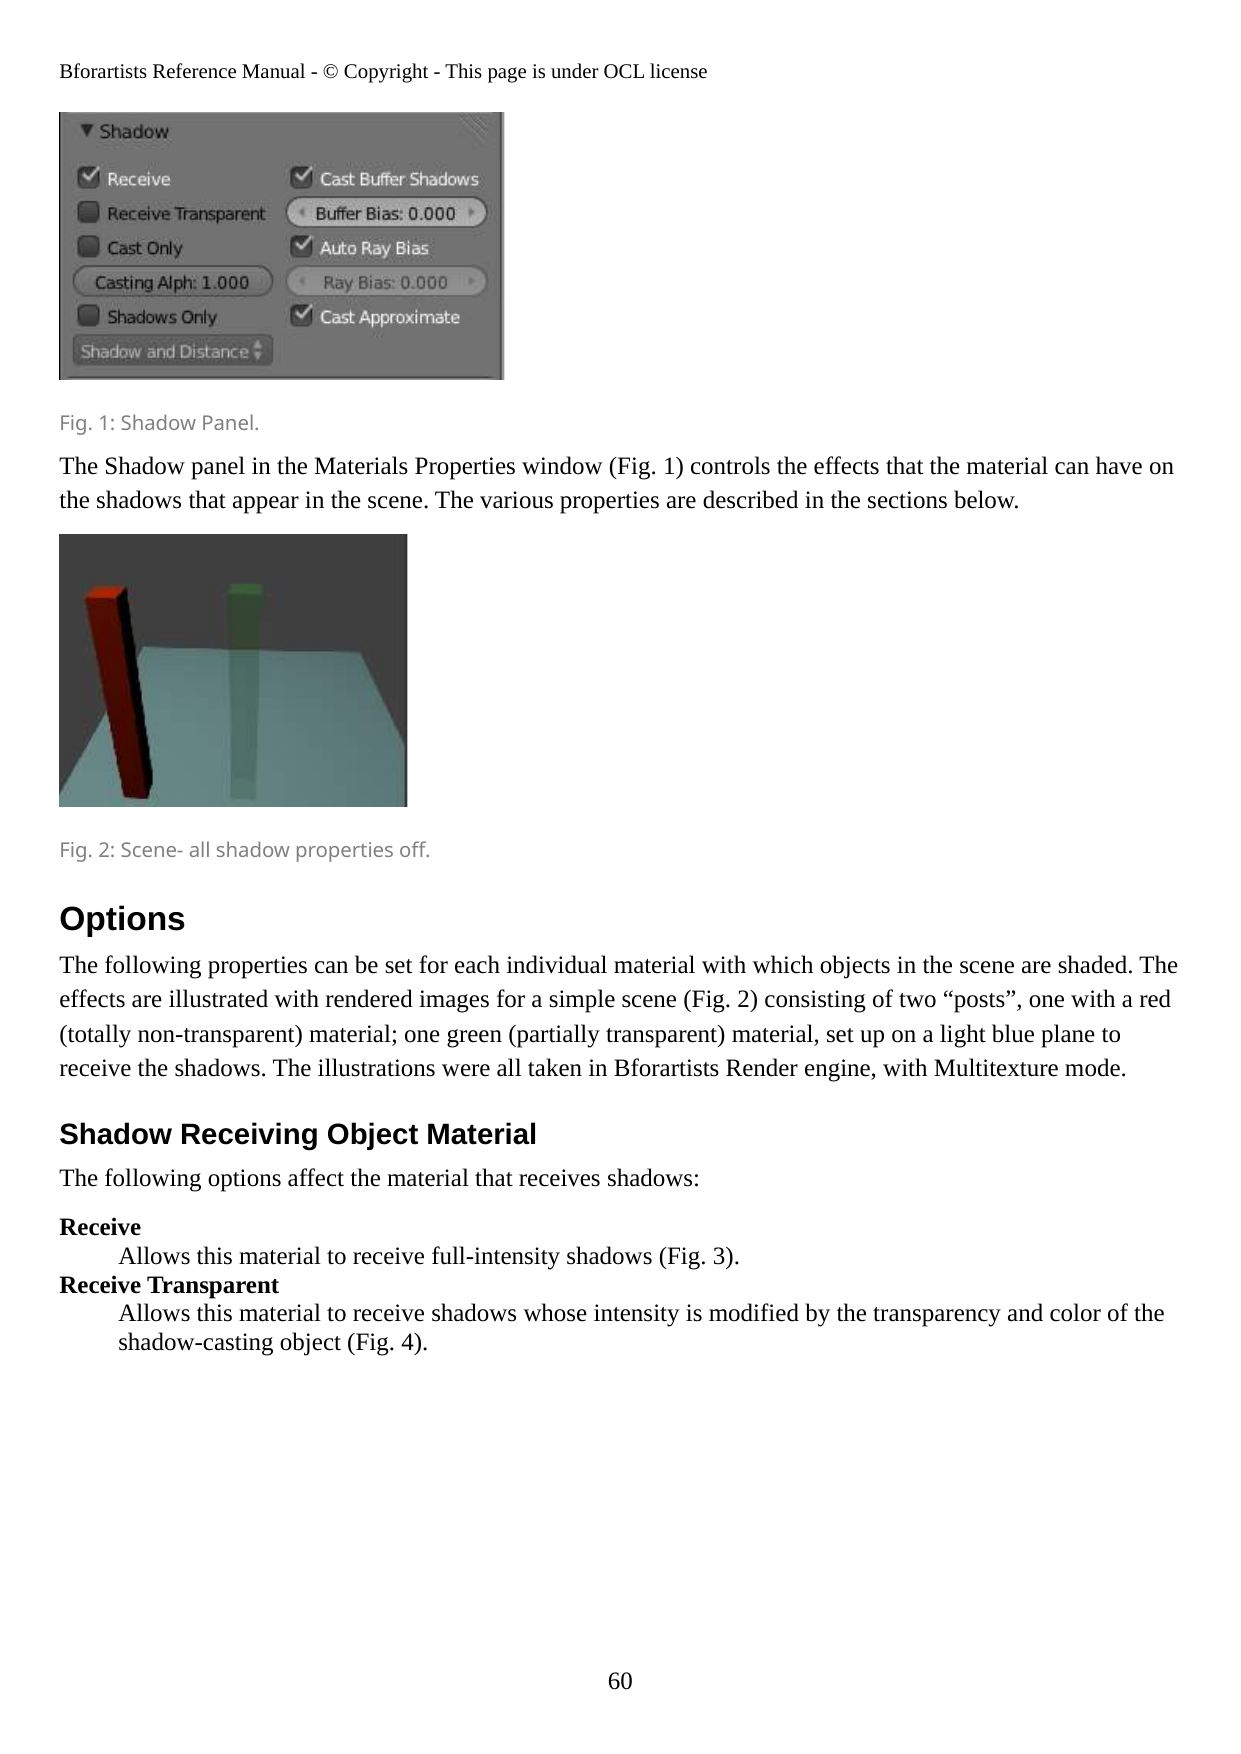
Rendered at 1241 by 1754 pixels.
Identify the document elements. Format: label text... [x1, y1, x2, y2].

text Fig. 1: Shadow Panel. [59, 405, 1181, 437]
list Allows this material to receive full-intensity shadows (Fig. 3). [118, 1241, 1181, 1270]
picture [59, 112, 505, 380]
text The following options affect the material that receives shadows: [59, 1163, 1181, 1192]
subtitle Options [59, 899, 1181, 937]
text Fig. 2: Scene- all shadow properties off. [59, 832, 1181, 863]
list Allows this material to receive shadows whose intensity is modified by the transparency and color of the shadow-casting object (Fig. 4). [118, 1298, 1181, 1356]
subtitle Receive [59, 1212, 1181, 1241]
text The Shadow panel in the Materials Properties window (Fig. 1) controls the effects that the material can have on the shadows that appear in the scene. The various properties are described in the sections below. [59, 451, 1181, 514]
subtitle Receive Transparent [59, 1270, 1181, 1298]
subtitle Shadow Receiving Object Material [59, 1117, 1181, 1151]
text The following properties can be set for each individual material with which objects in the scene are shaded. The effects are illustrated with rendered images for a simple scene (Fig. 2) consisting of two “posts”, one with a red (totally non-transparent) material; one green (partially transparent) material, set up on a light blue plane to receive the shadows. The illustrations were all taken in Bforartists Render engine, with Multitexture mode. [59, 950, 1181, 1082]
picture [59, 534, 408, 807]
